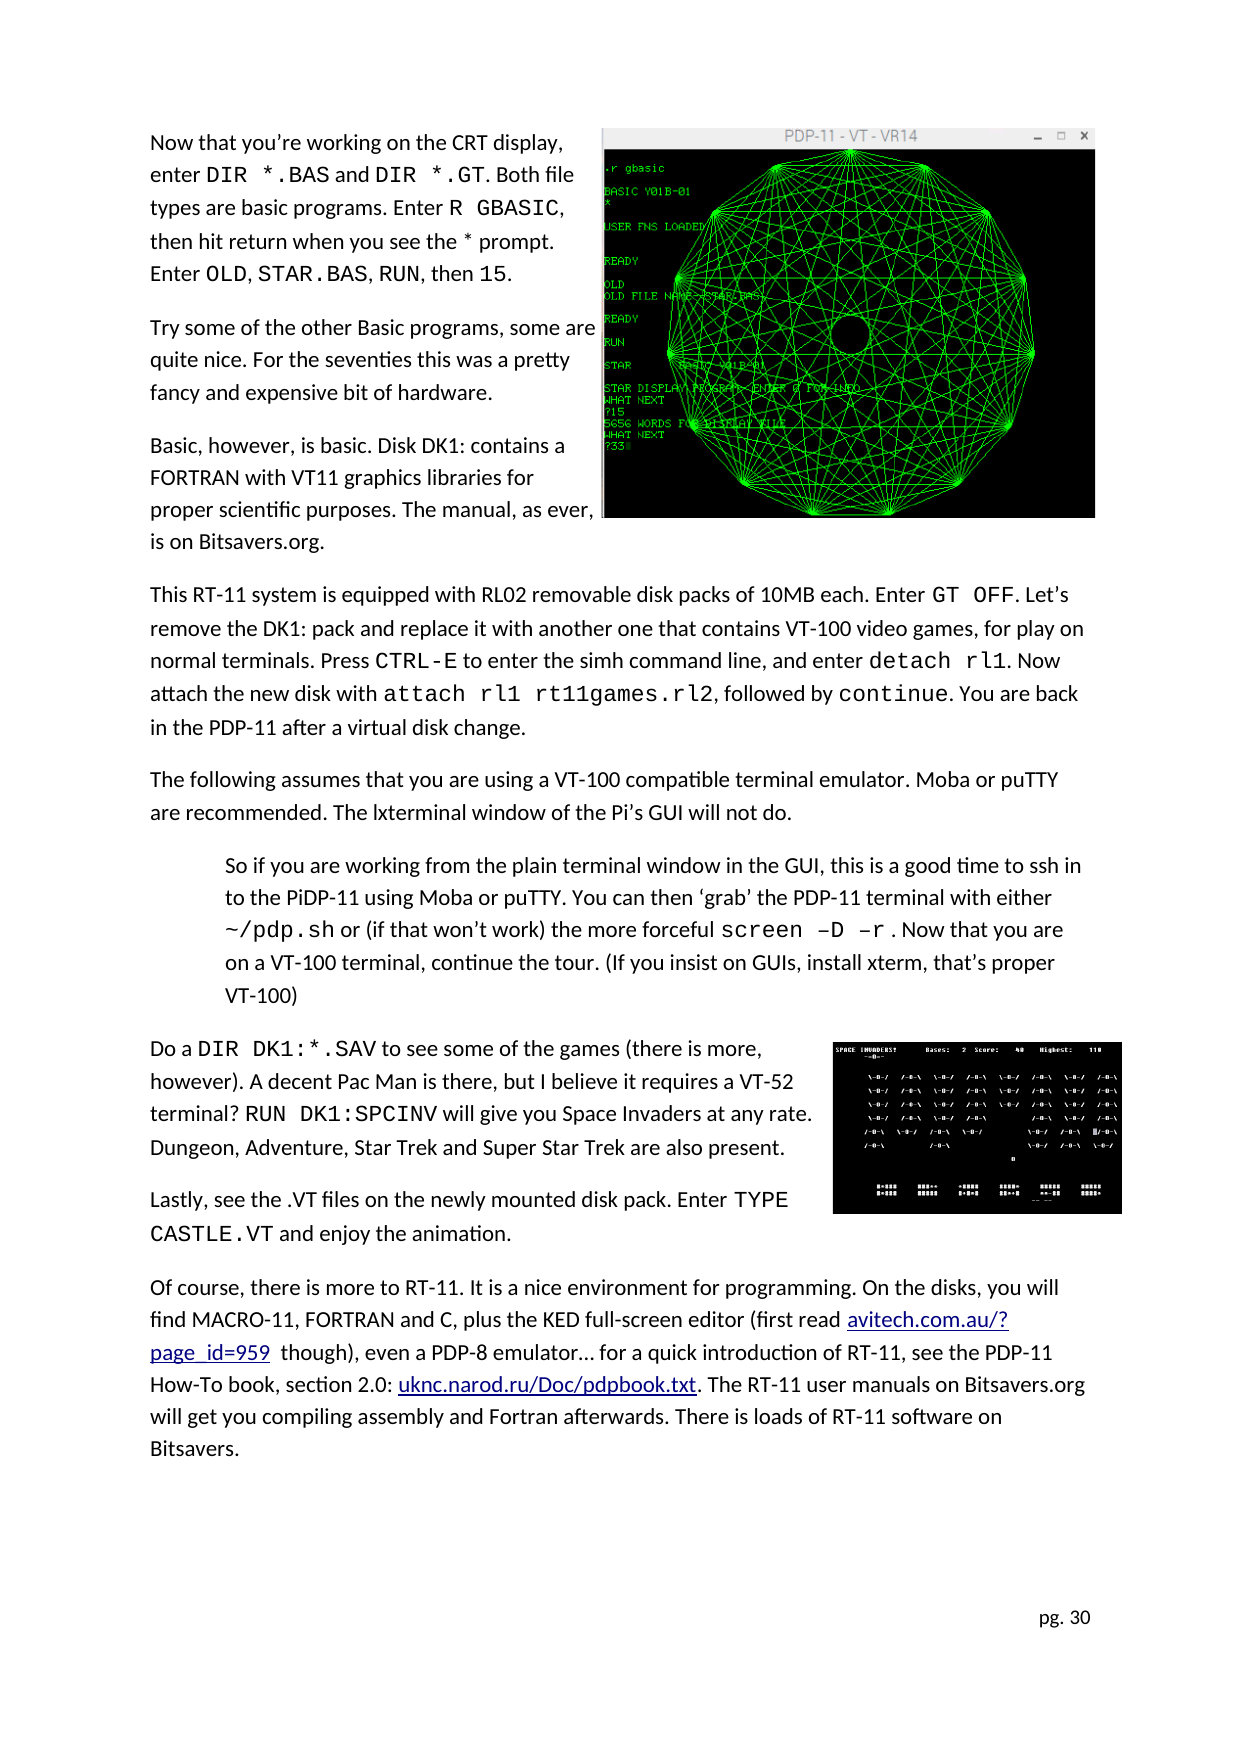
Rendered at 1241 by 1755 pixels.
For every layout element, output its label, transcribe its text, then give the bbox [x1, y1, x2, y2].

picture [832, 1042, 1122, 1214]
text Try some of the other Basic programs, some are quite nice. For the seventies this was a pretty fancy and expensive bit of hardware. [150, 313, 601, 406]
text Basic, however, is basic. Disk DK1: contains a FORTRAN with VT11 graphics libraries for proper scientific purposes. The manual, as ever, is on Bitsavers.org. [150, 431, 1090, 555]
text This RT-11 system is equipped with RL02 removable disk packs of 10MB each. Enter GT OFF. Let’s remove the DK1: pack and replace it with another one that contains VT-100 video games, for play on normal terminals. Press CTRL-E to enter the simh command line, and enter detach rl1. Now attach the new disk with attach rl1 rt11games.rl2, followed by continue. You are back in the PDP-11 after a virtual disk change. [150, 580, 1090, 741]
text Of course, there is more to RT-11. It is a nice environment for programming. On the disks, you will find MACRO-11, FORTRAN and C, plus the KED full-screen editor (first read avitech.com.au/?page_id=959 though), even a PDP-8 emulator… for a quick introduction of RT-11, see the PDP-11 How-To book, section 2.0: uknc.narod.ru/Doc/pdpbook.txt. The RT-11 user manuals on Bitsavers.org will get you compiling assembly and Fortran afterwards. There is loads of RT-11 software on Bitsavers. [150, 1273, 1090, 1462]
text Do a DIR DK1:*.SAV to see some of the games (there is more, however). A decent Pac Man is there, but I believe it requires a VT-52 terminal? RUN DK1:SPCINV will give you Space Invaders at any rate. Dungeon, Adventure, Star Trek and Super Star Trek are also present. [150, 1034, 1090, 1161]
text [823, 128, 1090, 288]
text Now that you’re working on the CRT display, enter DIR *.BAS and DIR *.GT. Both file types are basic programs. Enter R GBASIC, then hit return when you see the * prompt. Enter OLD, STAR.BAS, RUN, then 15. [150, 128, 601, 288]
text So if you are working from the plain terminal window in the GUI, this is a good time to ssh in to the PiDP-11 using Moba or puTTY. You can then ‘grab’ the PDP-11 terminal with either ~/pdp.sh or (if that won’t work) the more forceful screen –D –r . Now that you are on a VT-100 terminal, continue the tour. (If you insist on GUIs, install xterm, that’s proper VT-100) [225, 851, 1090, 1009]
text Lastly, see the .VT files on the newly mounted disk pack. Enter TYPE CASTLE.VT and enjoy the animation. [150, 1186, 1090, 1248]
text The following assumes that you are using a VT-100 compatible terminal emulator. Moba or puTTY are recommended. The lxterminal window of the Pi’s GUI will not do. [150, 766, 1090, 826]
picture [601, 128, 823, 518]
text [823, 313, 1090, 406]
